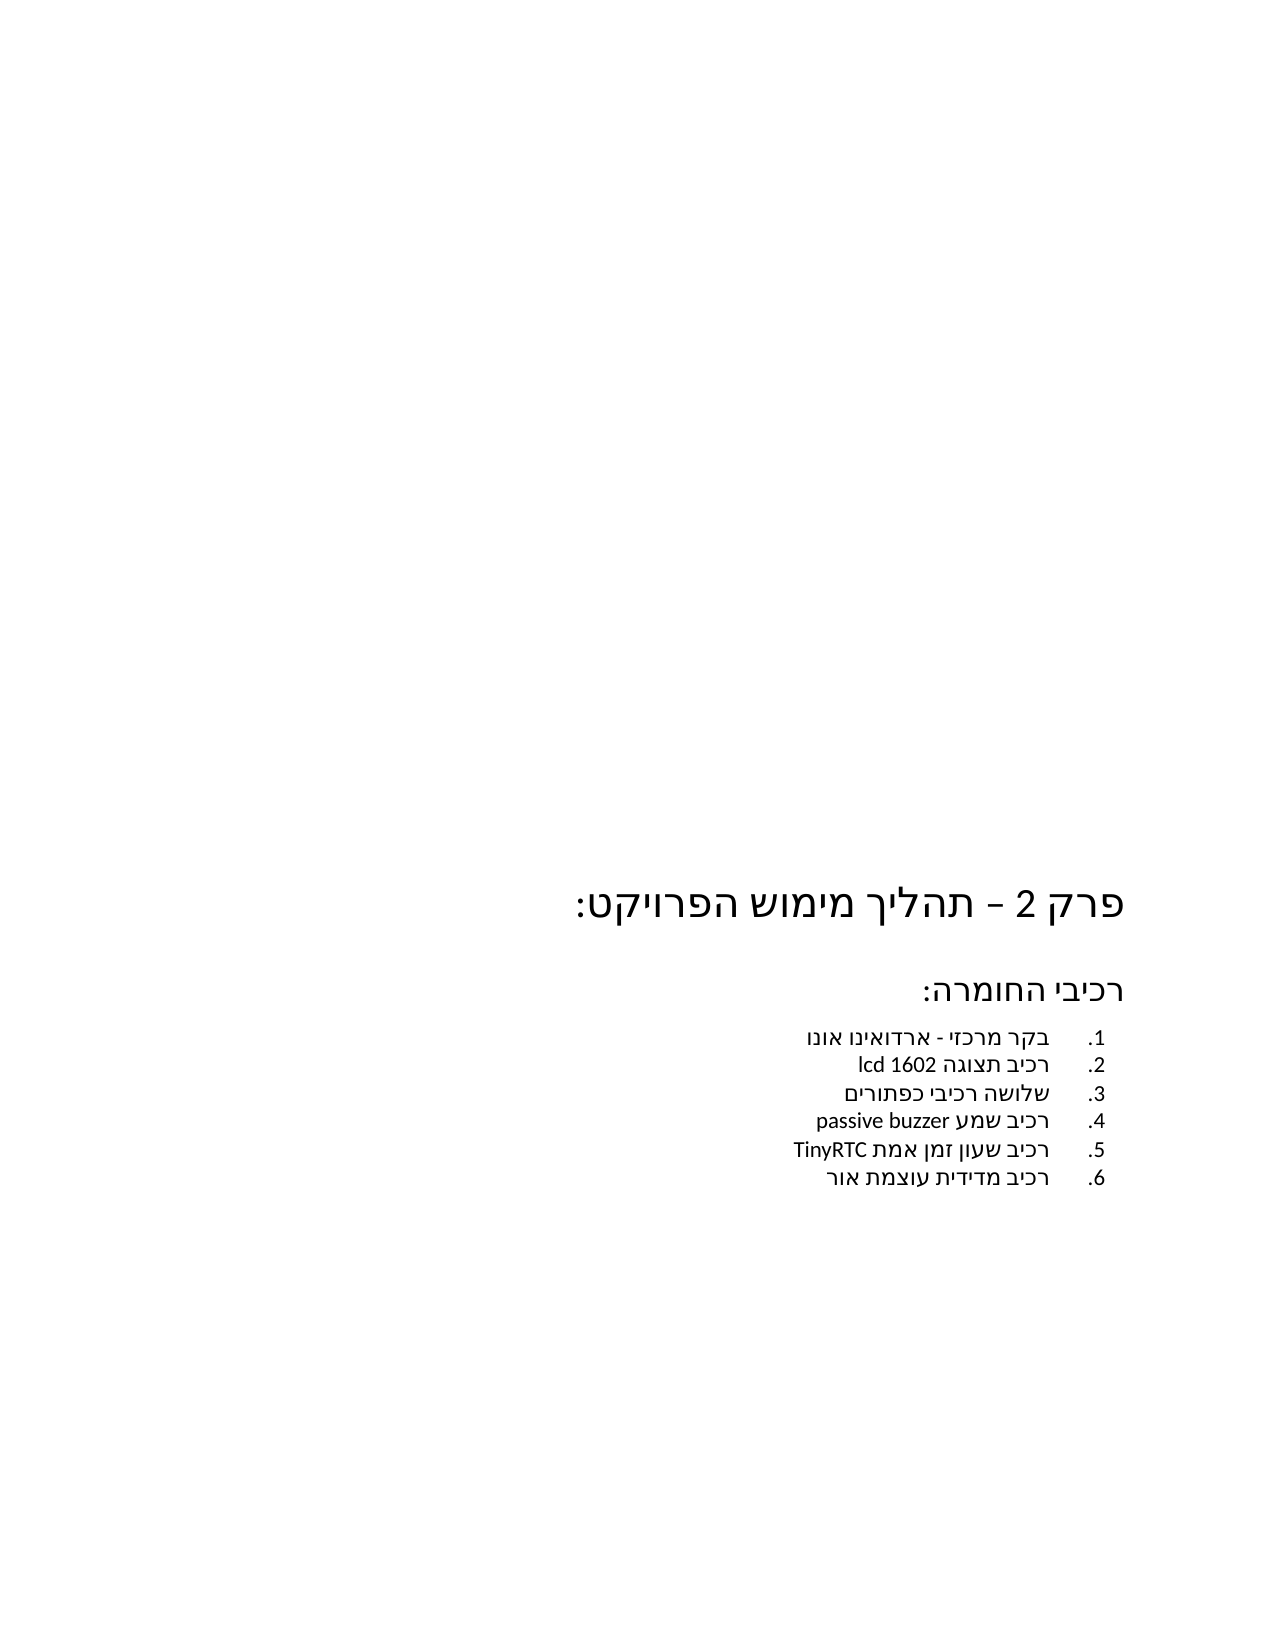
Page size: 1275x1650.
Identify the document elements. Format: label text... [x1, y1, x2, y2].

list רכיב שעון זמן אמת TinyRTC [150, 1135, 1087, 1163]
list רכיב תצוגה lcd 1602 [150, 1051, 1087, 1079]
list רכיב שמע passive buzzer [150, 1107, 1087, 1135]
subtitle רכיבי החומרה: [150, 969, 1125, 1010]
subtitle פרק 2 – תהליך מימוש הפרויקט: [150, 877, 1125, 928]
list בקר מרכזי - ארדואינו אונו [150, 1023, 1087, 1051]
list שלושה רכיבי כפתורים [150, 1079, 1087, 1107]
list רכיב מדידית עוצמת אור [150, 1163, 1087, 1191]
